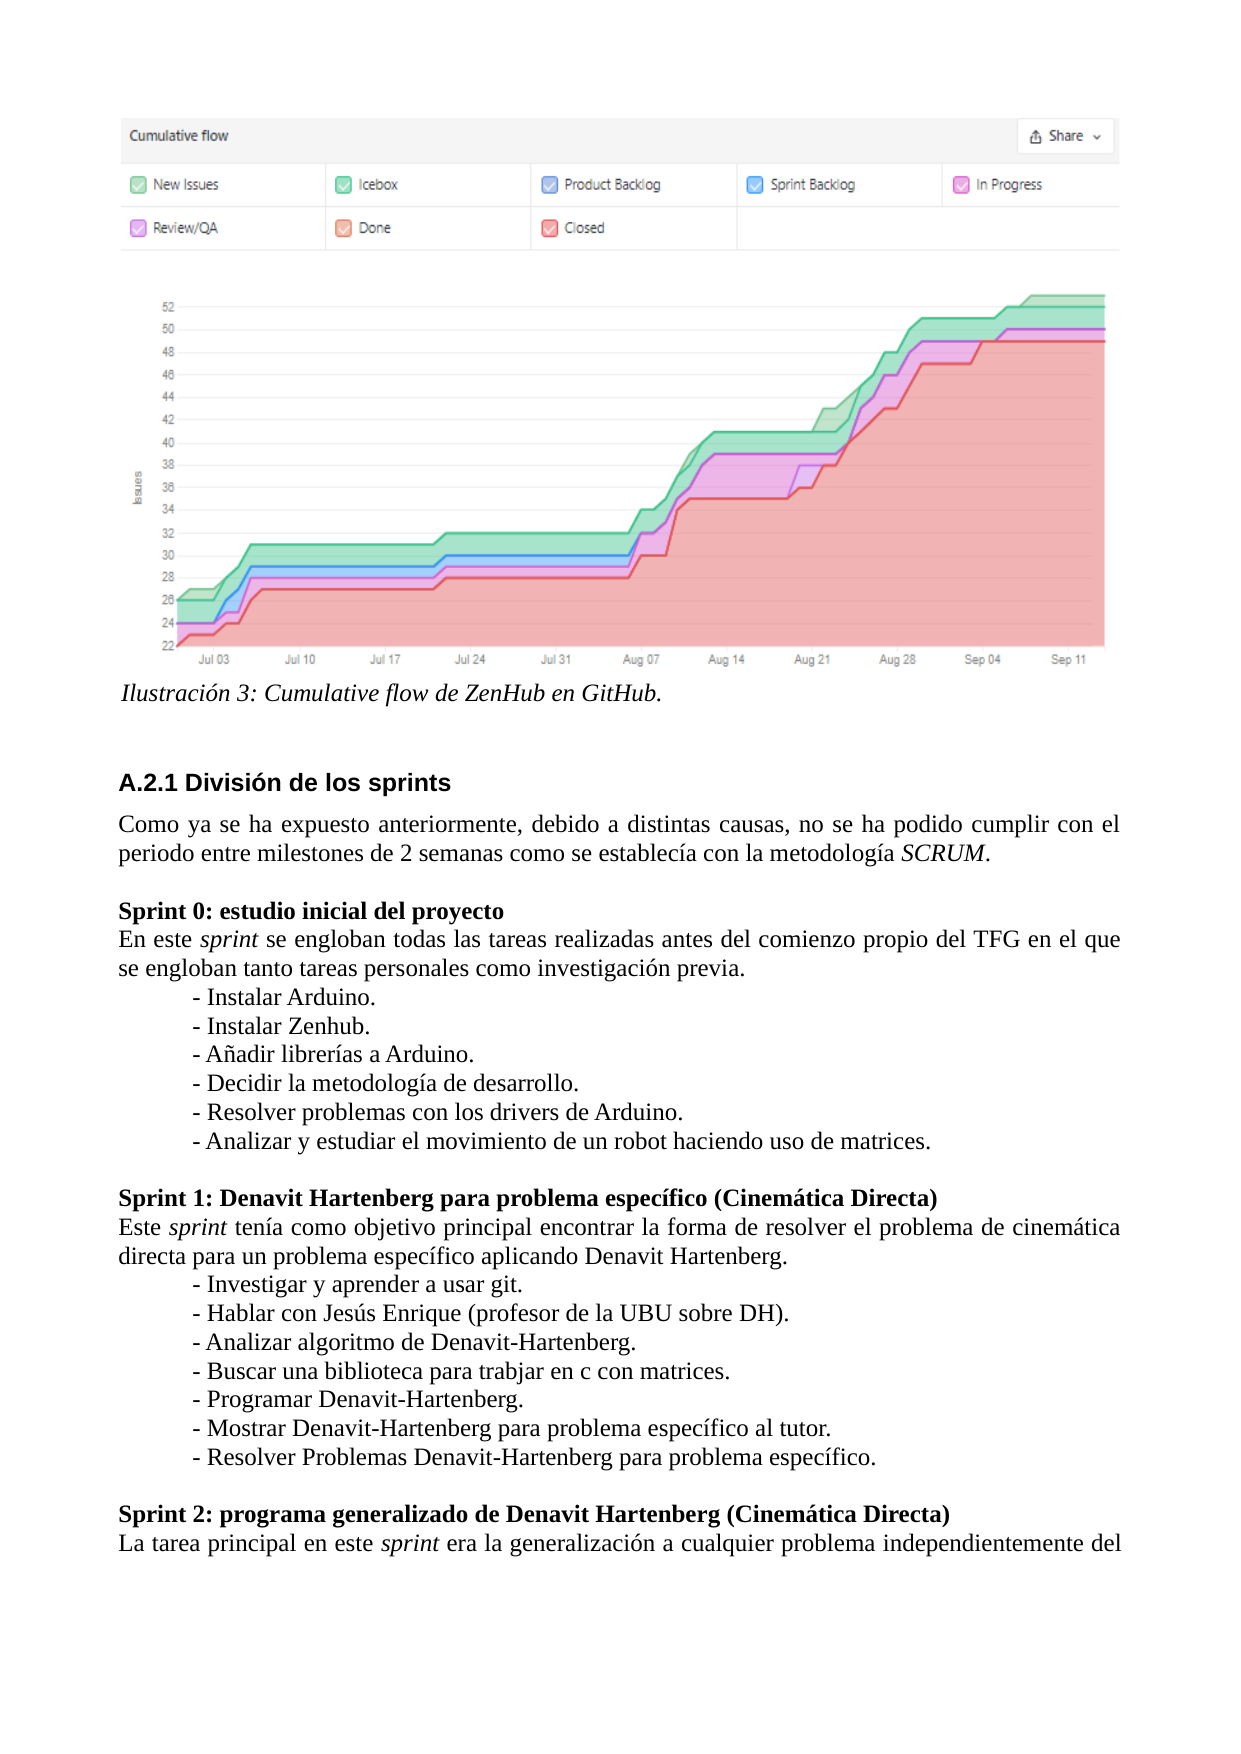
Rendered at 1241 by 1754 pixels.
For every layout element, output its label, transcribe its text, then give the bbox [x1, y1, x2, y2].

list - Buscar una biblioteca para trabjar en c con matrices. [192, 1356, 1122, 1384]
text Como ya se ha expuesto anteriormente, debido a distintas causas, no se ha podido cumplir con el periodo entre milestones de 2 semanas como se establecía con la metodología SCRUM. [118, 809, 1122, 867]
list - Instalar Zenhub. [192, 1011, 1122, 1039]
text La tarea principal en este sprint era la generalización a cualquier problema independientemente del [118, 1528, 1122, 1557]
list - Analizar y estudiar el movimiento de un robot haciendo uso de matrices. [192, 1126, 1122, 1154]
text Sprint 0: estudio inicial del proyecto [118, 896, 1122, 924]
list - Programar Denavit-Hartenberg. [192, 1384, 1122, 1413]
text - Investigar y aprender a usar git. [118, 1269, 1122, 1298]
list - Añadir librerías a Arduino. [192, 1039, 1122, 1068]
list - Decidir la metodología de desarrollo. [192, 1068, 1122, 1097]
list - Resolver problemas con los drivers de Arduino. [192, 1097, 1122, 1126]
subtitle A.2.1 División de los sprints [118, 768, 1122, 797]
list En este sprint se engloban todas las tareas realizadas antes del comienzo propio del TFG en el que se engloban tanto tareas personales como investigación previa. [118, 924, 1122, 982]
list - Mostrar Denavit-Hartenberg para problema específico al tutor. [192, 1413, 1122, 1442]
text Sprint 1: Denavit Hartenberg para problema específico (Cinemática Directa) [118, 1183, 1122, 1212]
list - Instalar Arduino. [192, 982, 1122, 1011]
list - Resolver Problemas Denavit-Hartenberg para problema específico. [192, 1442, 1122, 1471]
text Ilustración 3: Cumulative flow de ZenHub en GitHub. [121, 679, 1119, 707]
text Sprint 2: programa generalizado de Denavit Hartenberg (Cinemática Directa) [118, 1499, 1122, 1528]
text Este sprint tenía como objetivo principal encontrar la forma de resolver el problema de cinemática directa para un problema específico aplicando Denavit Hartenberg. [118, 1212, 1122, 1269]
list - Analizar algoritmo de Denavit-Hartenberg. [192, 1327, 1122, 1356]
list - Hablar con Jesús Enrique (profesor de la UBU sobre DH). [192, 1298, 1122, 1327]
